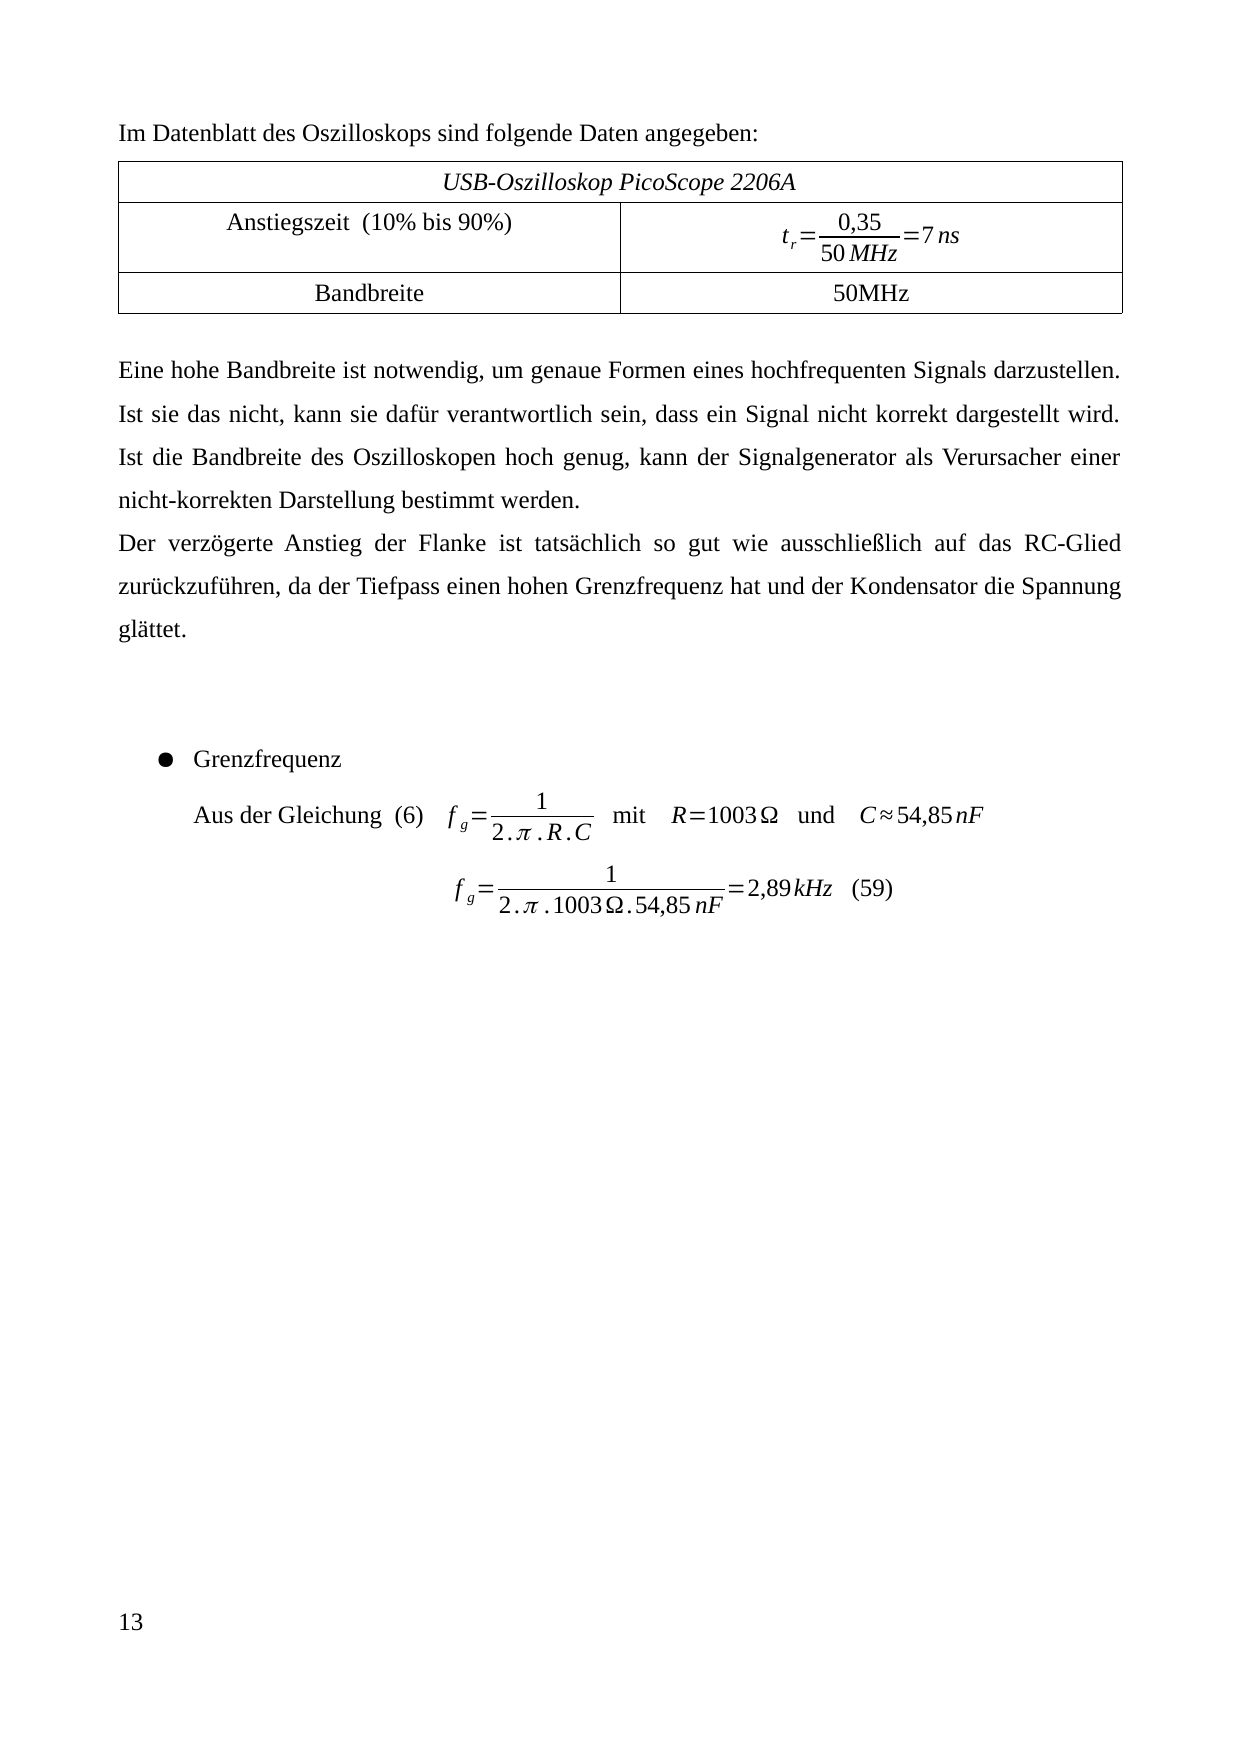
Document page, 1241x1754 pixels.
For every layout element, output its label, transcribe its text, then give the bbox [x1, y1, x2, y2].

text Im Datenblatt des Oszilloskops sind folgende Daten angegeben: [118, 118, 1122, 147]
table_cell Bandbreite [119, 273, 620, 312]
table_cell [621, 203, 1122, 272]
table_cell 50MHz [621, 273, 1122, 312]
text Der verzögerte Anstieg der Flanke ist tatsächlich so gut wie ausschließlich auf das RC-Glied zurückzuführen, da der Tiefpass einen hohen Grenzfrequenz hat und der Kondensator die Spannung glättet. [118, 528, 1122, 643]
table_header USB-Oszilloskop PicoScope 2206A [119, 162, 1122, 202]
table_cell Anstiegszeit (10% bis 90%) [119, 203, 620, 272]
text (59) [118, 860, 1122, 919]
text Eine hohe Bandbreite ist notwendig, um genaue Formen eines hochfrequenten Signals darzustellen. Ist sie das nicht, kann sie dafür verantwortlich sein, dass ein Signal nicht korrekt dargestellt wird. Ist die Bandbreite des Oszilloskopen hoch genug, kann der Signalgenerator als Verursacher einer nicht-korrekten Darstellung bestimmt werden. [118, 356, 1122, 514]
list Grenzfrequenz [156, 744, 1122, 772]
list Aus der Gleichung (6) mit und [156, 787, 1122, 846]
